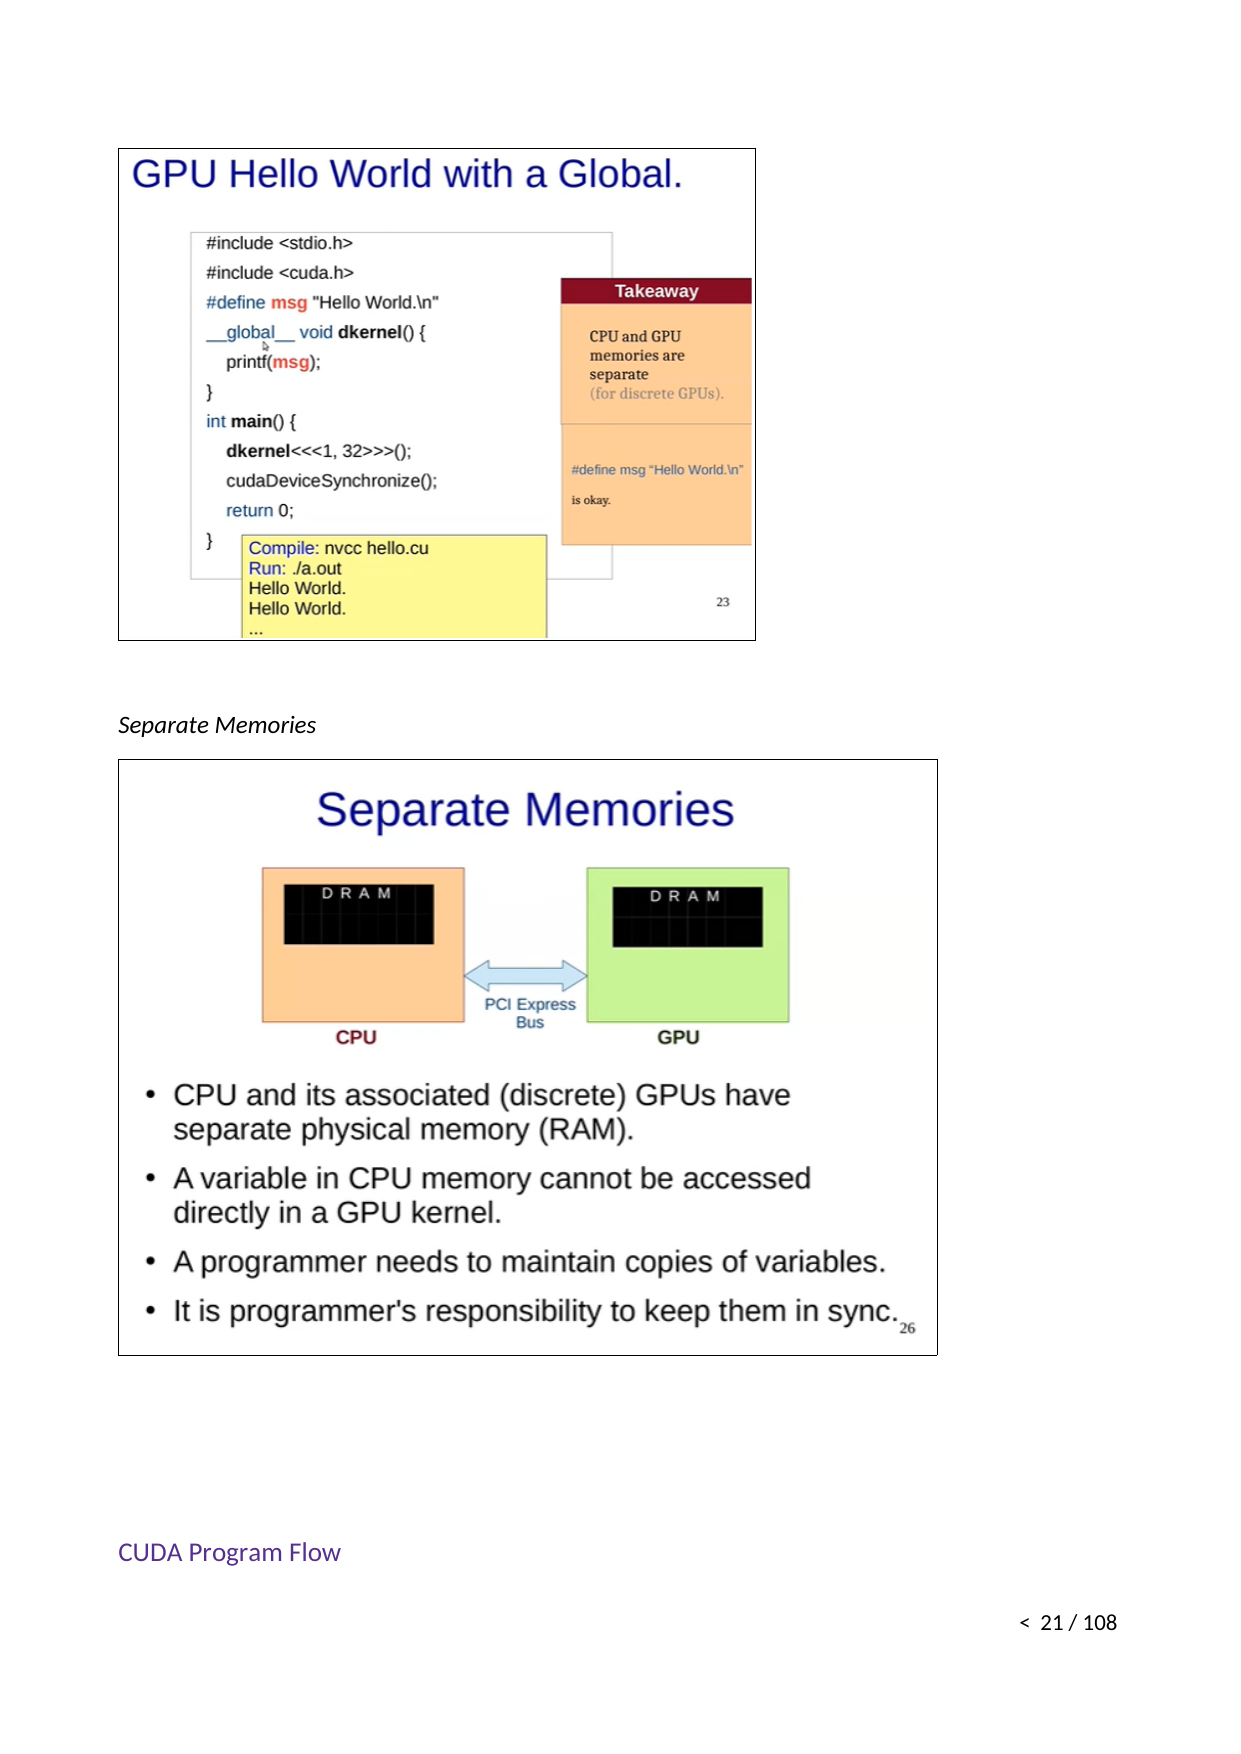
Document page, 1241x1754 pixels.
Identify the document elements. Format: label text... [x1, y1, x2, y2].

picture [121, 761, 934, 1352]
picture [121, 150, 752, 638]
subtitle CUDA Program Flow [118, 1535, 1122, 1568]
text Separate Memories [118, 709, 1122, 740]
